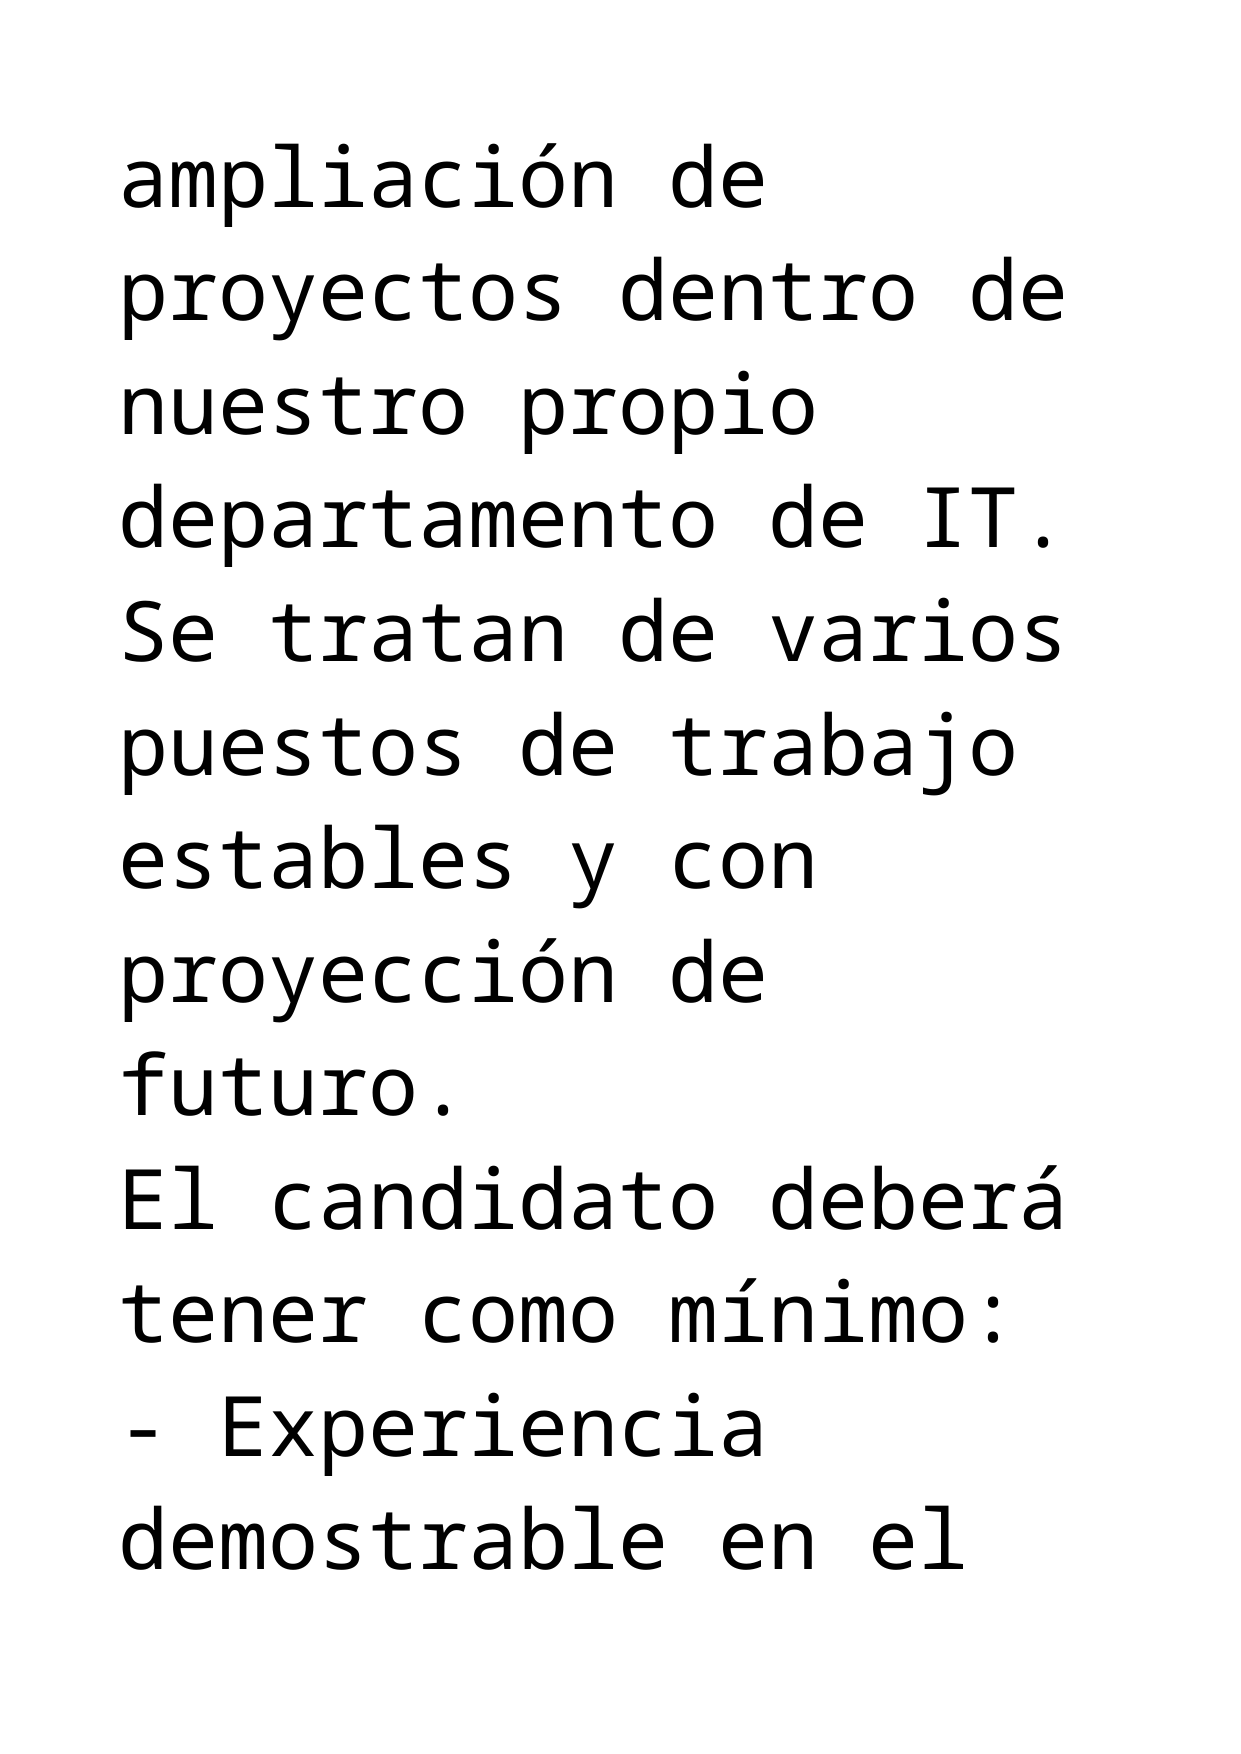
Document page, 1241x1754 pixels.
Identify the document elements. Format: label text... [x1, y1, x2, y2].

text - Experiencia demostrable en el [118, 1367, 1122, 1594]
text ampliación de proyectos dentro de nuestro propio departamento de IT. Se tratan de varios puestos de trabajo estables y con proyección de futuro. [118, 118, 1122, 1140]
text El candidato deberá tener como mínimo: [118, 1140, 1122, 1367]
